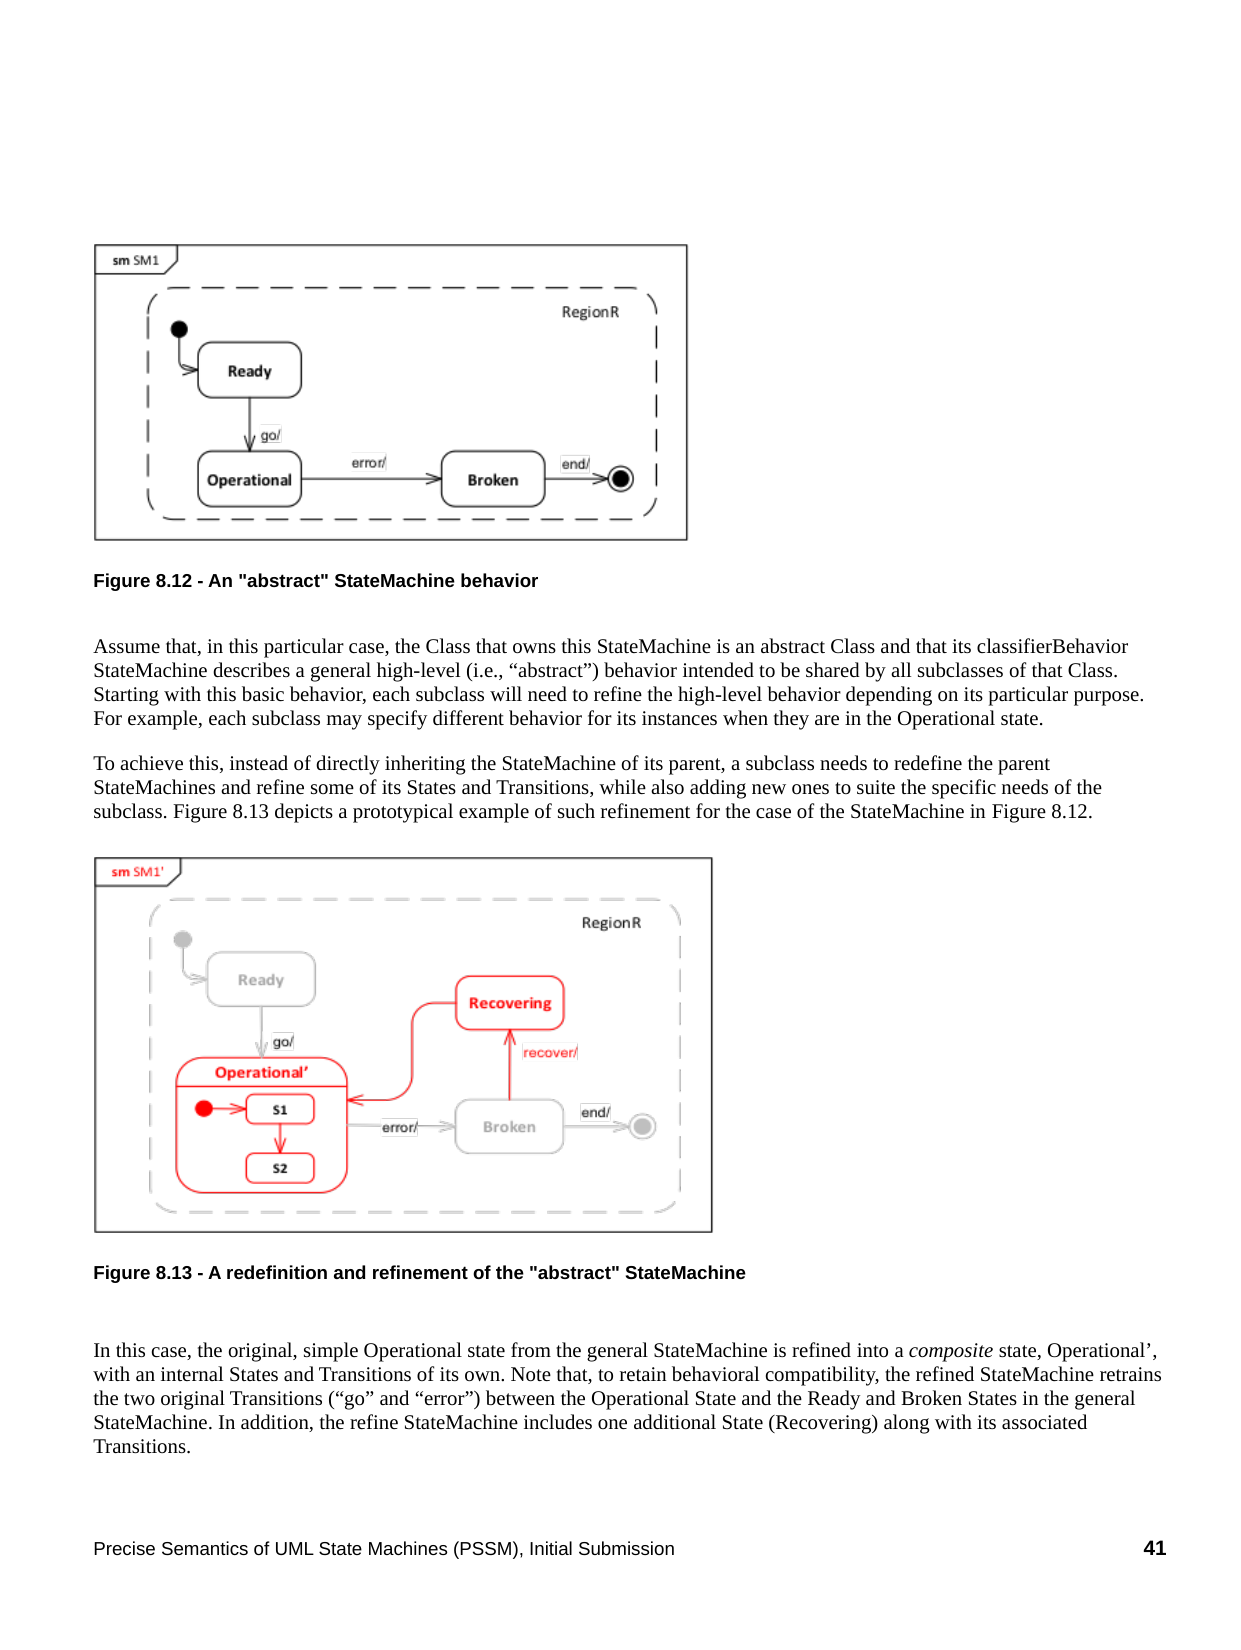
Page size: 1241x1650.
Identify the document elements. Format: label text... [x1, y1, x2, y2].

text In this case, the original, simple Operational state from the general StateMachine is refined into a composite state, Operational’, with an internal States and Transitions of its own. Note that, to retain behavioral compatibility, the refined StateMachine retrains the two original Transitions (“go” and “error”) between the Operational State and the Ready and Broken States in the general StateMachine. In addition, the refine StateMachine includes one additional State (Recovering) along with its associated Transitions. [93, 1338, 1164, 1458]
text Figure 8.12 - An "abstract" StateMachine behavior [93, 567, 689, 592]
picture [93, 856, 714, 1247]
picture [93, 243, 689, 567]
text Figure 8.13 - A redefinition and refinement of the "abstract" StateMachine [93, 1262, 1153, 1283]
text To achieve this, instead of directly inheriting the StateMachine of its parent, a subclass needs to redefine the parent StateMachines and refine some of its States and Transitions, while also adding new ones to suite the specific needs of the subclass. Figure 8.13 depicts a prototypical example of such refinement for the case of the StateMachine in Figure 8.12. [93, 751, 1164, 823]
text Assume that, in this particular case, the Class that owns this StateMachine is an abstract Class and that its classifierBehavior StateMachine describes a general high-level (i.e., “abstract”) behavior intended to be shared by all subclasses of that Class. Starting with this basic behavior, each subclass will need to refine the high-level behavior depending on its particular purpose. For example, each subclass may specify different behavior for its instances when they are in the Operational state. [93, 634, 1164, 730]
